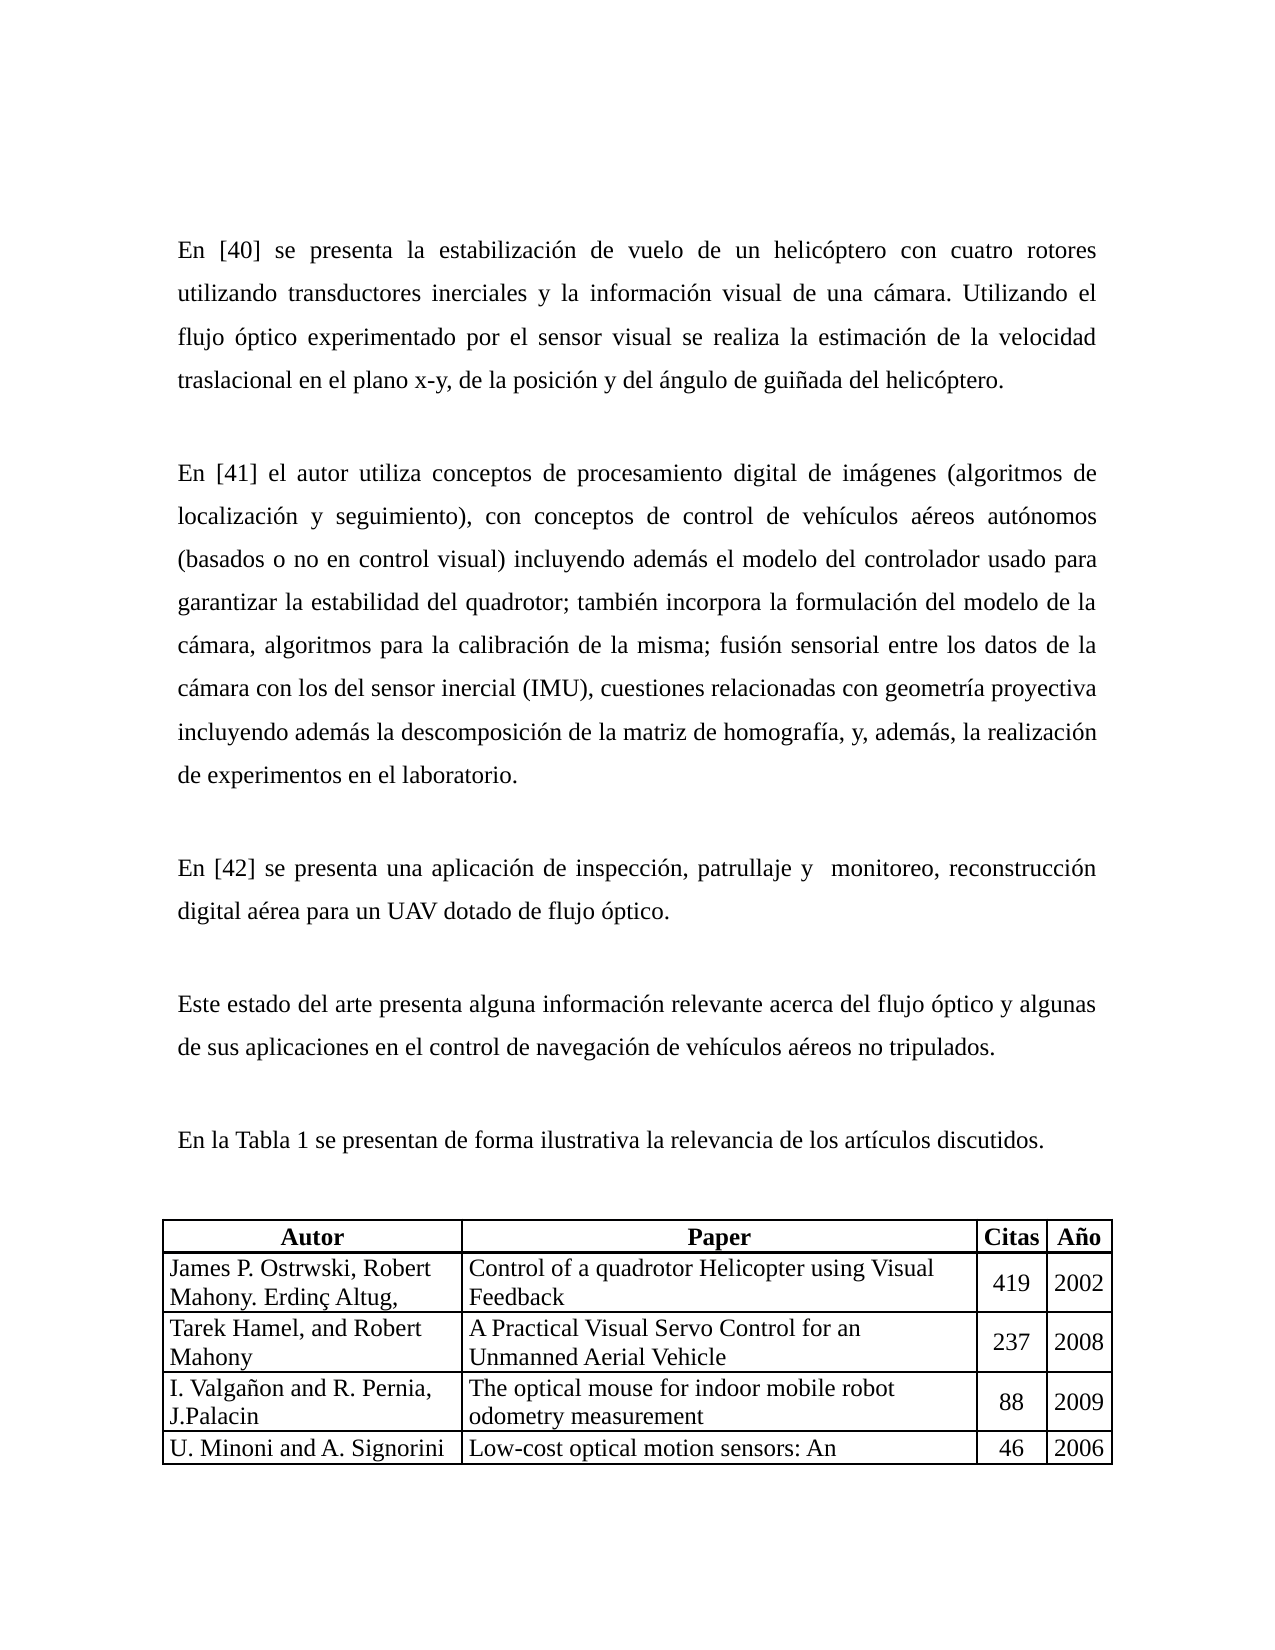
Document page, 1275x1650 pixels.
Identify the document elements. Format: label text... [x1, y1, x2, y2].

table_cell 46 [978, 1432, 1046, 1463]
text En [40] se presenta la estabilización de vuelo de un helicóptero con cuatro rotores utilizando transductores inerciales y la información visual de una cámara. Utilizando el flujo óptico experimentado por el sensor visual se realiza la estimación de la velocidad traslacional en el plano x-y, de la posición y del ángulo de guiñada del helicóptero. [177, 235, 1098, 393]
table_cell 2009 [1048, 1373, 1111, 1430]
table_cell I. Valgañon and R. Pernia, J.Palacin [164, 1373, 461, 1430]
table_header Año [1048, 1221, 1111, 1251]
table_cell Low-cost optical motion sensors: An [463, 1432, 976, 1463]
table_cell 2002 [1048, 1254, 1111, 1311]
table_cell James P. Ostrwski, Robert Mahony. Erdinç Altug, [164, 1254, 461, 1311]
table_cell 2008 [1048, 1313, 1111, 1371]
table_header Citas [978, 1221, 1046, 1251]
table_cell Control of a quadrotor Helicopter using Visual Feedback [463, 1254, 976, 1311]
table_header Paper [463, 1221, 976, 1251]
table_cell 237 [978, 1313, 1046, 1371]
text En [42] se presenta una aplicación de inspección, patrullaje y monitoreo, reconstrucción digital aérea para un UAV dotado de flujo óptico. [177, 853, 1098, 925]
table_header Autor [164, 1221, 461, 1251]
text En la Tabla 1 se presentan de forma ilustrativa la relevancia de los artículos discutidos. [177, 1125, 1098, 1154]
table_cell 88 [978, 1373, 1046, 1430]
text Este estado del arte presenta alguna información relevante acerca del flujo óptico y algunas de sus aplicaciones en el control de navegación de vehículos aéreos no tripulados. [177, 989, 1098, 1061]
table_cell The optical mouse for indoor mobile robot odometry measurement [463, 1373, 976, 1430]
table_cell A Practical Visual Servo Control for an Unmanned Aerial Vehicle [463, 1313, 976, 1371]
text En [41] el autor utiliza conceptos de procesamiento digital de imágenes (algoritmos de localización y seguimiento), con conceptos de control de vehículos aéreos autónomos (basados o no en control visual) incluyendo además el modelo del controlador usado para garantizar la estabilidad del quadrotor; también incorpora la formulación del modelo de la cámara, algoritmos para la calibración de la misma; fusión sensorial entre los datos de la cámara con los del sensor inercial (IMU), cuestiones relacionadas con geometría proyectiva incluyendo además la descomposición de la matriz de homografía, y, además, la realización de experimentos en el laboratorio. [177, 458, 1098, 788]
table_cell Tarek Hamel, and Robert Mahony [164, 1313, 461, 1371]
table_cell U. Minoni and A. Signorini [164, 1432, 461, 1463]
table_cell 419 [978, 1254, 1046, 1311]
table_cell 2006 [1048, 1432, 1111, 1463]
